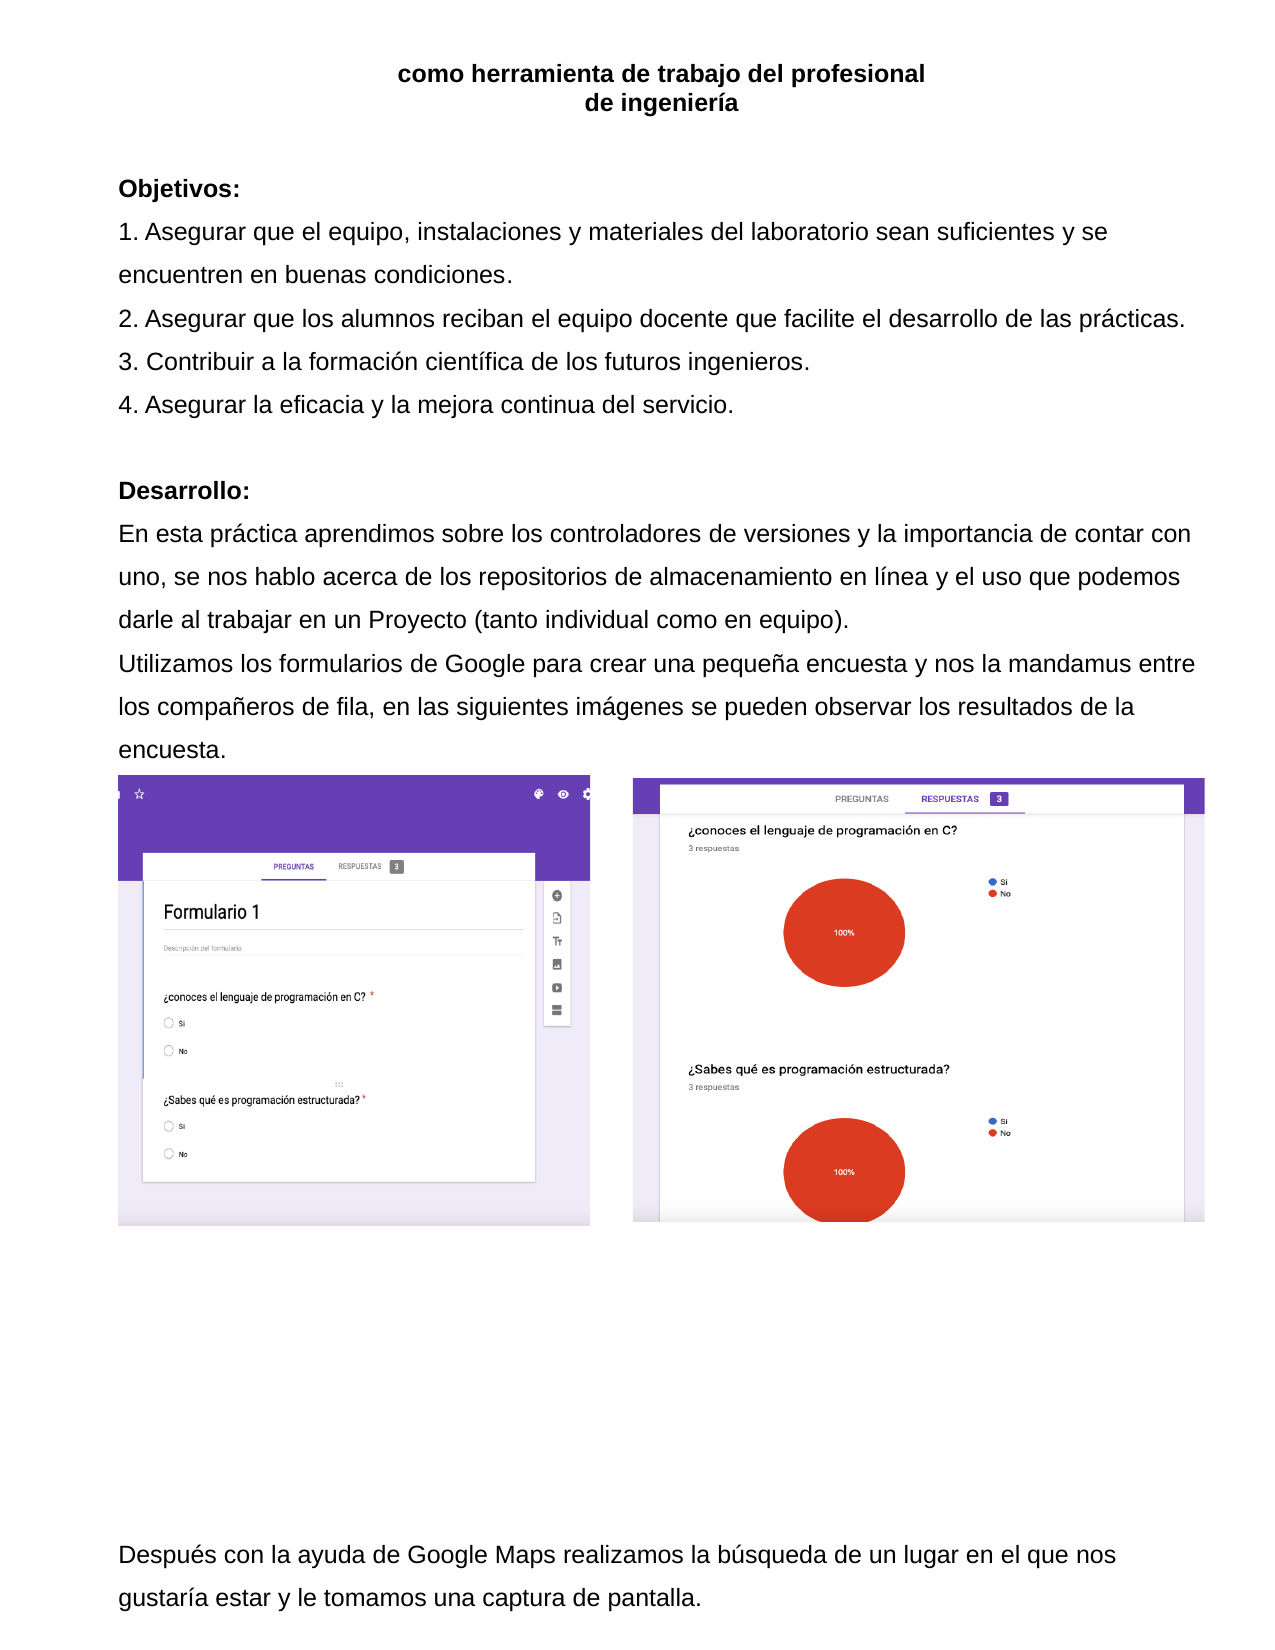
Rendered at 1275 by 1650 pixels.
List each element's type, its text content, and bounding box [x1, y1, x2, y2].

text de ingeniería [118, 88, 1205, 145]
text En esta práctica aprendimos sobre los controladores de versiones y la importancia de contar con uno, se nos hablo acerca de los repositorios de almacenamiento en línea y el uso que podemos darle al trabajar en un Proyecto (tanto individual como en equipo). [118, 519, 1205, 634]
text 3. Contribuir a la formación científica de los futuros ingenieros. [118, 347, 1205, 375]
text como herramienta de trabajo del profesional [118, 59, 1205, 88]
text 4. Asegurar la eficacia y la mejora continua del servicio. [118, 390, 1205, 418]
text Objetivos: [118, 174, 1205, 203]
text 1. Asegurar que el equipo, instalaciones y materiales del laboratorio sean suficientes y se encuentren en buenas condiciones. [118, 217, 1205, 289]
text Después con la ayuda de Google Maps realizamos la búsqueda de un lugar en el que nos gustaría estar y le tomamos una captura de pantalla. [118, 1540, 1205, 1612]
text 2. Asegurar que los alumnos reciban el equipo docente que facilite el desarrollo de las prácticas. [118, 303, 1205, 332]
text Utilizamos los formularios de Google para crear una pequeña encuesta y nos la mandamus entre los compañeros de fila, en las siguientes imágenes se pueden observar los resultados de la encuesta. [118, 648, 1205, 763]
text Desarrollo: [118, 476, 1205, 505]
